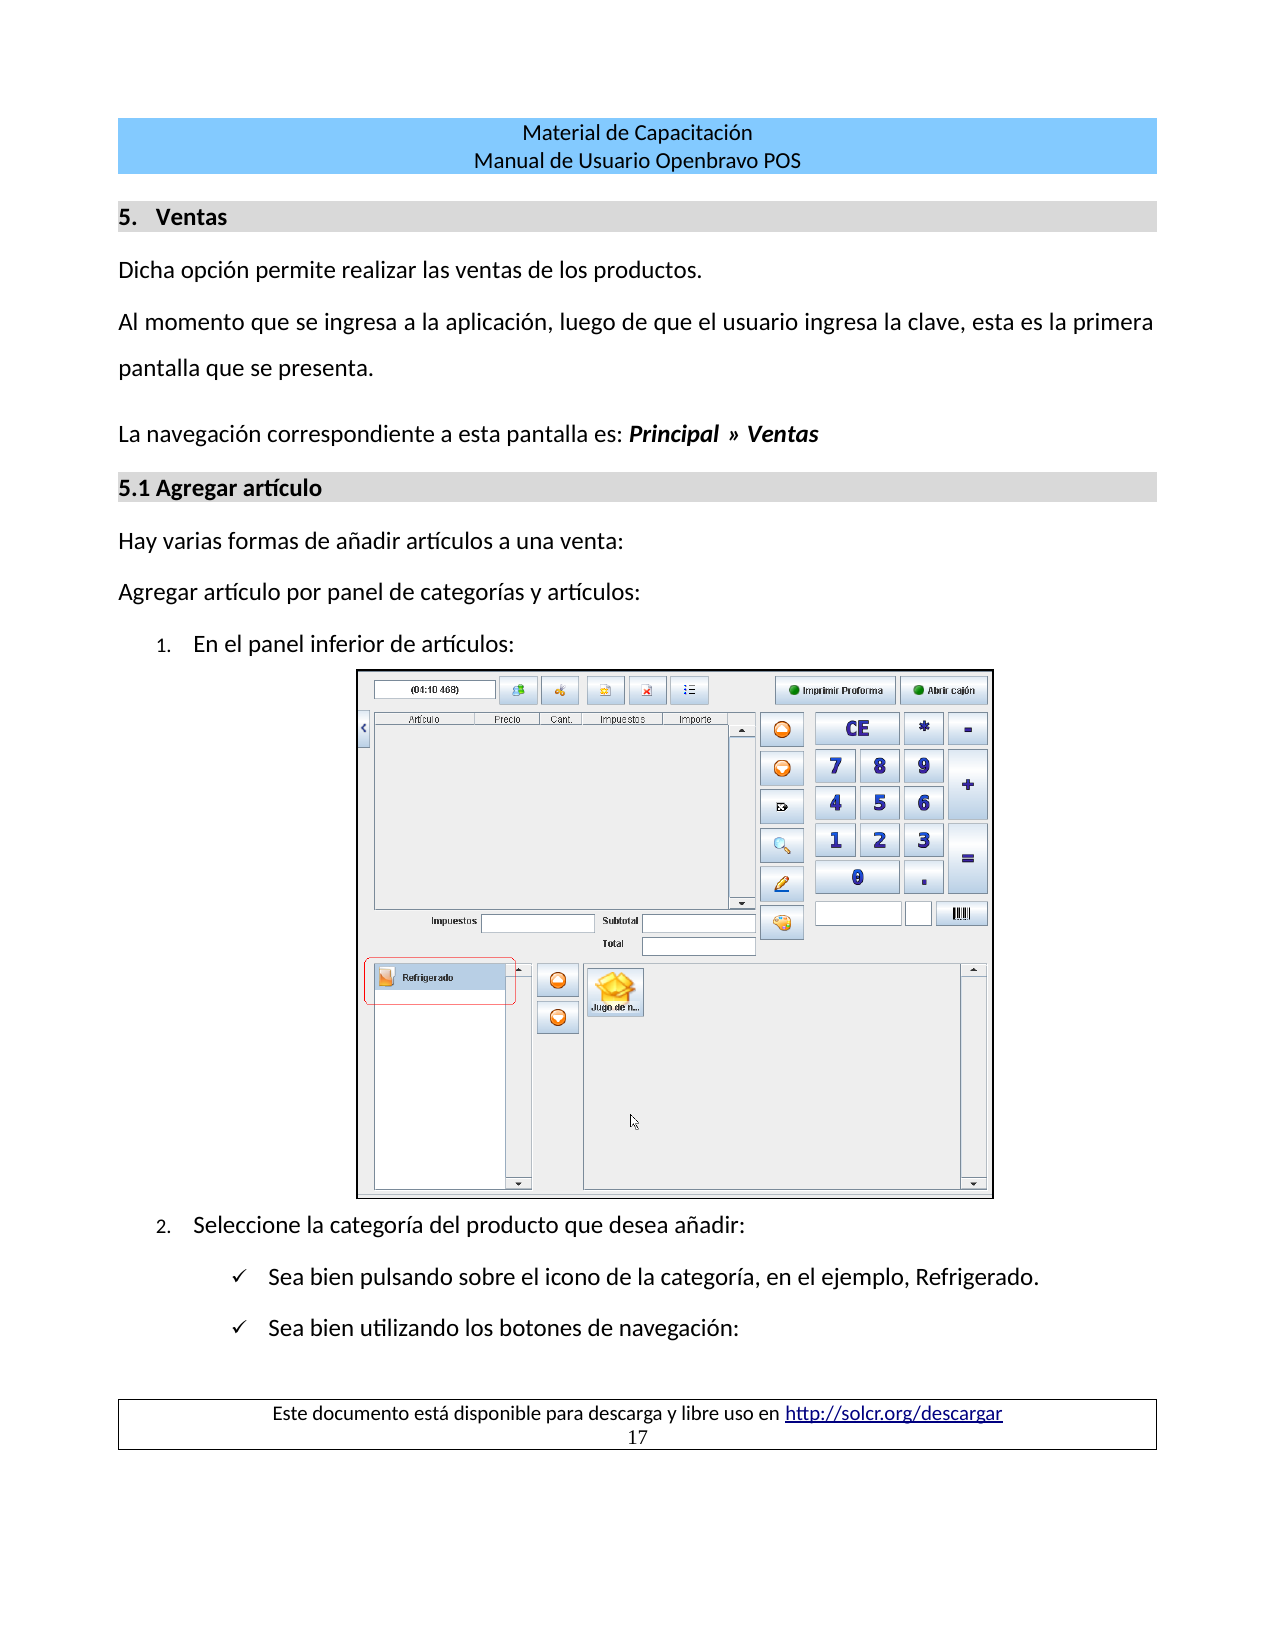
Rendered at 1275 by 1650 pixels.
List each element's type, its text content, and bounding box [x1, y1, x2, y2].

list Seleccione la categoría del producto que desea añadir: [156, 1210, 1157, 1240]
list Sea bien pulsando sobre el icono de la categoría, en el ejemplo, Refrigerado. [231, 1261, 1157, 1292]
text La navegación correspondiente a esta pantalla es: Principal » Ventas [118, 418, 1157, 449]
subtitle 5.1 Agregar artículo [118, 472, 1157, 502]
list En el panel inferior de artículos: [156, 628, 1157, 658]
list Ventas [118, 201, 1157, 232]
text Agregar artículo por panel de categorías y artículos: [118, 577, 1157, 607]
text Hay varias formas de añadir artículos a una venta: [118, 525, 1157, 556]
text Dicha opción permite realizar las ventas de los productos. [118, 255, 1157, 285]
list Sea bien utilizando los botones de navegación: [231, 1312, 1157, 1343]
text Al momento que se ingresa a la aplicación, luego de que el usuario ingresa la clave, esta es la primera pantalla que se presenta. [118, 306, 1157, 382]
